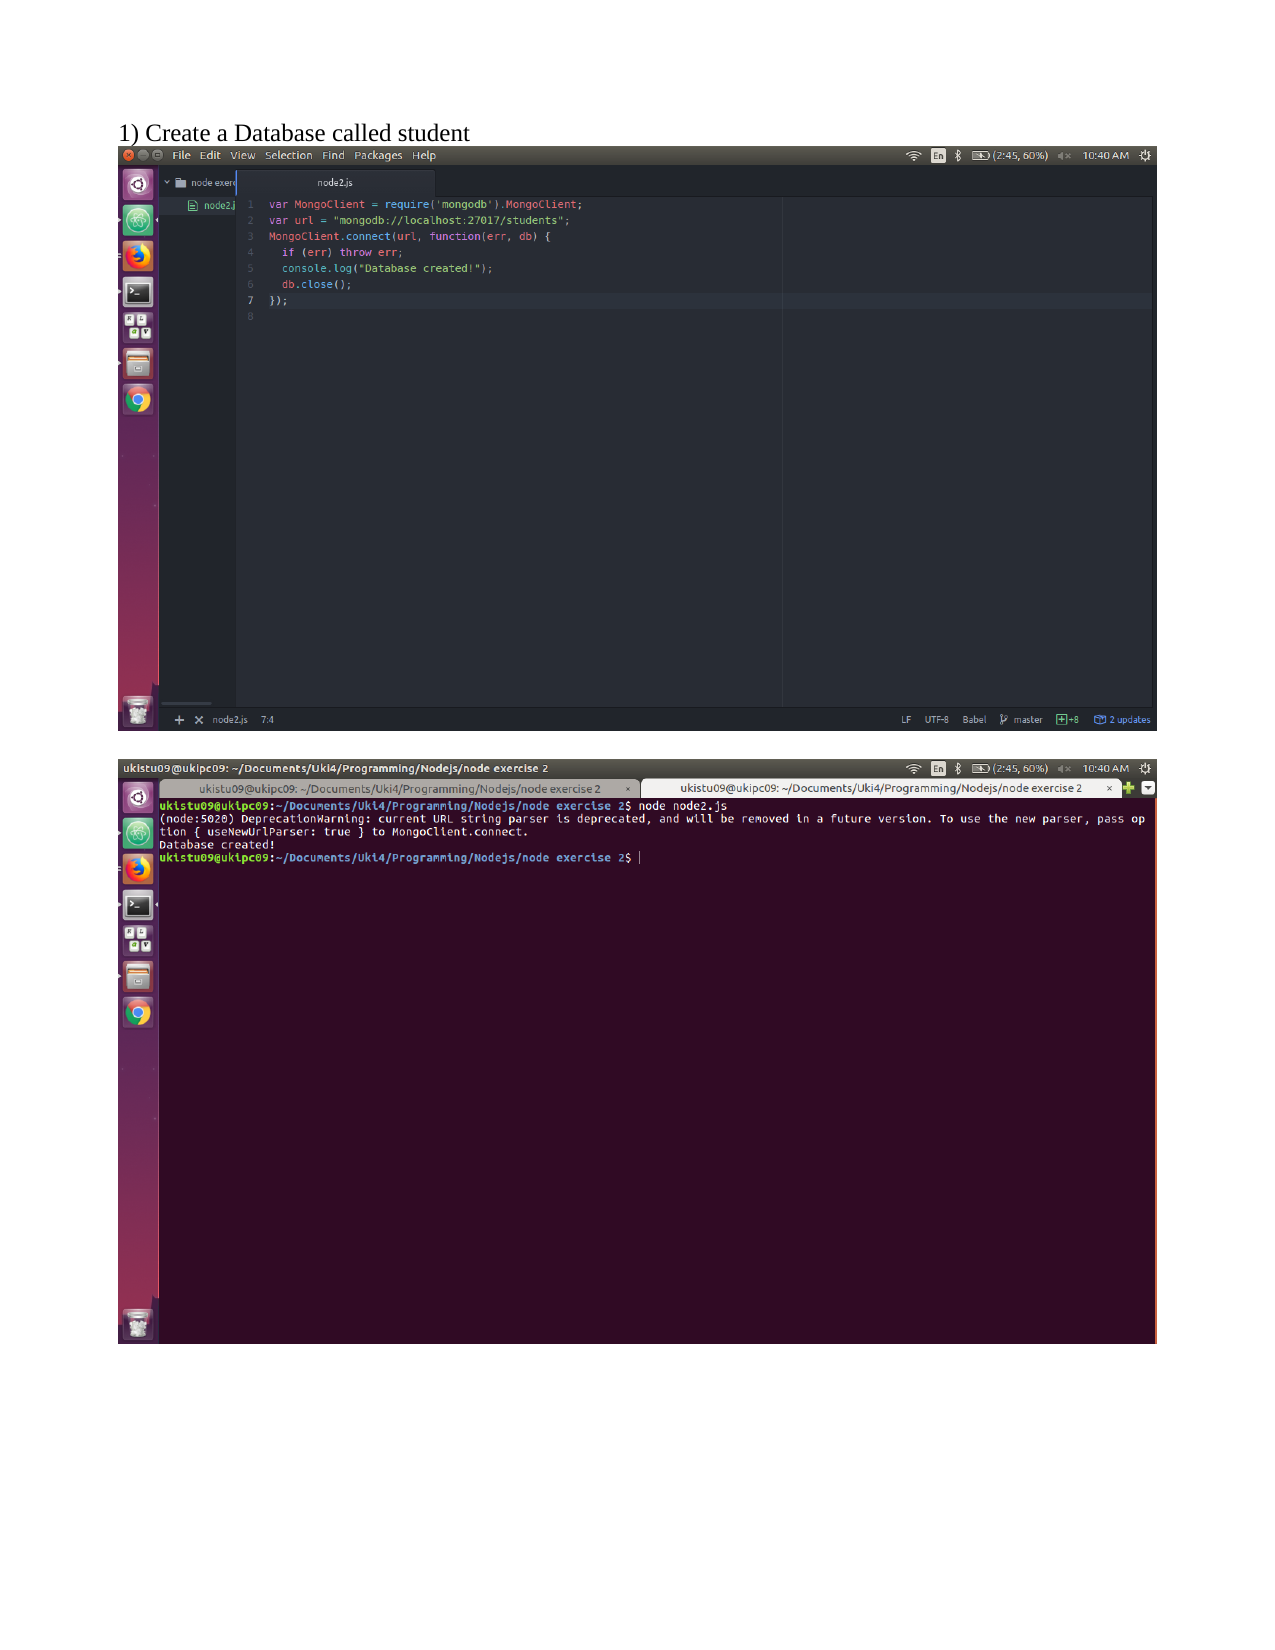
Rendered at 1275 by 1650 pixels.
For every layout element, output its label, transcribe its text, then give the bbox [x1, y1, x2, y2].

text 1) Create a Database called student [118, 118, 1157, 146]
picture [118, 146, 1157, 731]
picture [118, 759, 1157, 1344]
